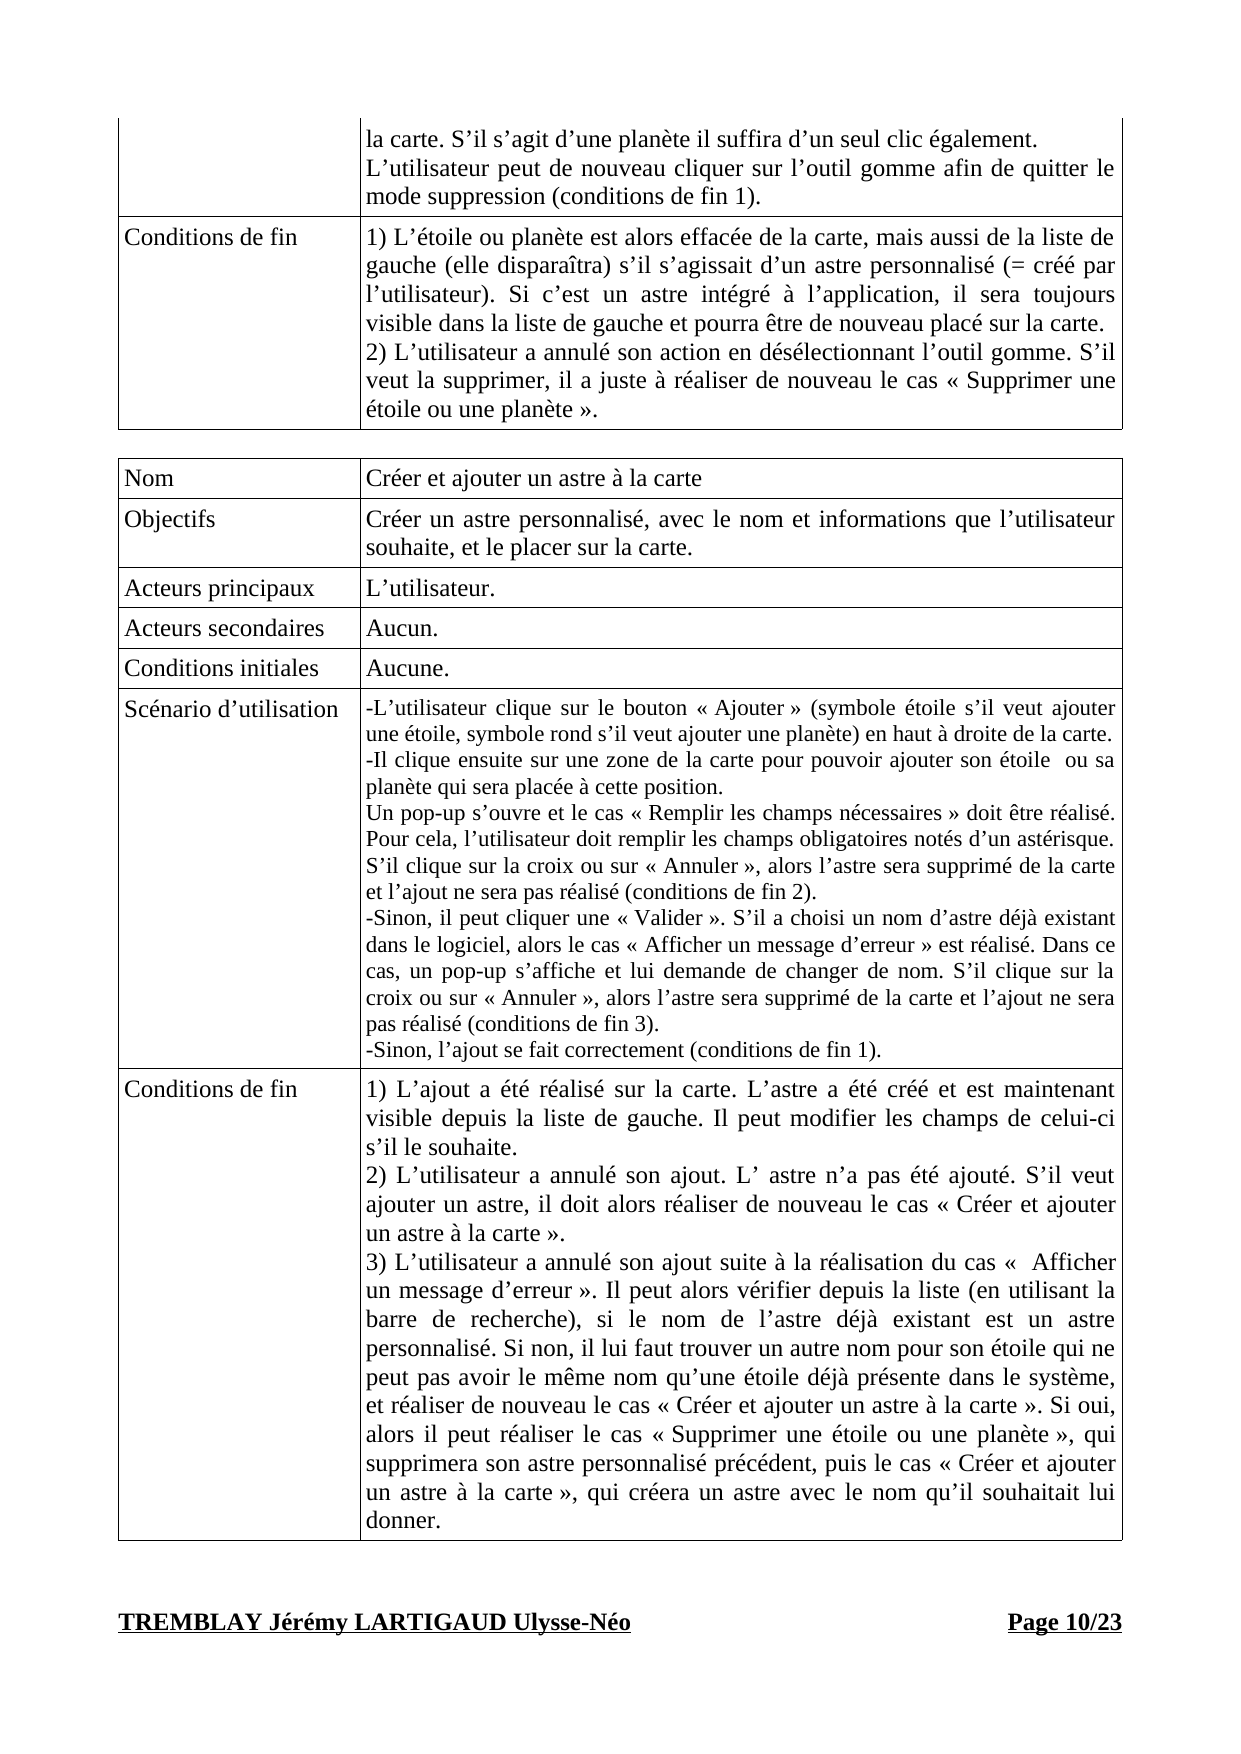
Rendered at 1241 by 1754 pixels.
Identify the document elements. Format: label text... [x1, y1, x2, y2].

table_cell Conditions de fin [119, 1069, 360, 1540]
table_cell Conditions de fin [119, 217, 360, 429]
table_cell Acteurs principaux [119, 568, 360, 607]
table_cell -L’utilisateur clique sur le bouton « Ajouter » (symbole étoile s’il veut ajouter une étoile, symbole rond s’il veut ajouter une planète) en haut à droite de la carte. -Il clique ensuite sur une zone de la carte pour pouvoir ajouter son étoile ou sa planète qui sera placée à cette position. Un pop-up s’ouvre et le cas « Remplir les champs nécessaires » doit être réalisé. Pour cela, l’utilisateur doit remplir les champs obligatoires notés d’un astérisque. S’il clique sur la croix ou sur « Annuler », alors l’astre sera supprimé de la carte et l’ajout ne sera pas réalisé (conditions de fin 2). -Sinon, il peut cliquer une « Valider ». S’il a choisi un nom d’astre déjà existant dans le logiciel, alors le cas « Afficher un message d’erreur » est réalisé. Dans ce cas, un pop-up s’affiche et lui demande de changer de nom. S’il clique sur la croix ou sur « Annuler », alors l’astre sera supprimé de la carte et l’ajout ne sera pas réalisé (conditions de fin 3). -Sinon, l’ajout se fait correctement (conditions de fin 1). [361, 689, 1122, 1068]
table_cell [119, 118, 360, 216]
table_cell Scénario d’utilisation [119, 689, 360, 1068]
table_cell Aucune. [361, 649, 1122, 688]
table_cell Aucun. [361, 608, 1122, 648]
table_header Créer et ajouter un astre à la carte [361, 459, 1122, 498]
table_cell Acteurs secondaires [119, 608, 360, 648]
table_cell 1) L’étoile ou planète est alors effacée de la carte, mais aussi de la liste de gauche (elle disparaîtra) s’il s’agissait d’un astre personnalisé (= créé par l’utilisateur). Si c’est un astre intégré à l’application, il sera toujours visible dans la liste de gauche et pourra être de nouveau placé sur la carte. 2) L’utilisateur a annulé son action en désélectionnant l’outil gomme. S’il veut la supprimer, il a juste à réaliser de nouveau le cas « Supprimer une étoile ou une planète ». [361, 217, 1122, 429]
table_cell L’utilisateur. [361, 568, 1122, 607]
table_cell la carte. S’il s’agit d’une planète il suffira d’un seul clic également. L’utilisateur peut de nouveau cliquer sur l’outil gomme afin de quitter le mode suppression (conditions de fin 1). [361, 118, 1122, 216]
table_cell Objectifs [119, 499, 360, 567]
table_cell Conditions initiales [119, 649, 360, 688]
table_cell Créer un astre personnalisé, avec le nom et informations que l’utilisateur souhaite, et le placer sur la carte. [361, 499, 1122, 567]
table_header Nom [119, 459, 360, 498]
table_cell 1) L’ajout a été réalisé sur la carte. L’astre a été créé et est maintenant visible depuis la liste de gauche. Il peut modifier les champs de celui-ci s’il le souhaite. 2) L’utilisateur a annulé son ajout. L’ astre n’a pas été ajouté. S’il veut ajouter un astre, il doit alors réaliser de nouveau le cas « Créer et ajouter un astre à la carte ». 3) L’utilisateur a annulé son ajout suite à la réalisation du cas « Afficher un message d’erreur ». Il peut alors vérifier depuis la liste (en utilisant la barre de recherche), si le nom de l’astre déjà existant est un astre personnalisé. Si non, il lui faut trouver un autre nom pour son étoile qui ne peut pas avoir le même nom qu’une étoile déjà présente dans le système, et réaliser de nouveau le cas « Créer et ajouter un astre à la carte ». Si oui, alors il peut réaliser le cas « Supprimer une étoile ou une planète », qui supprimera son astre personnalisé précédent, puis le cas « Créer et ajouter un astre à la carte », qui créera un astre avec le nom qu’il souhaitait lui donner. [361, 1069, 1122, 1540]
